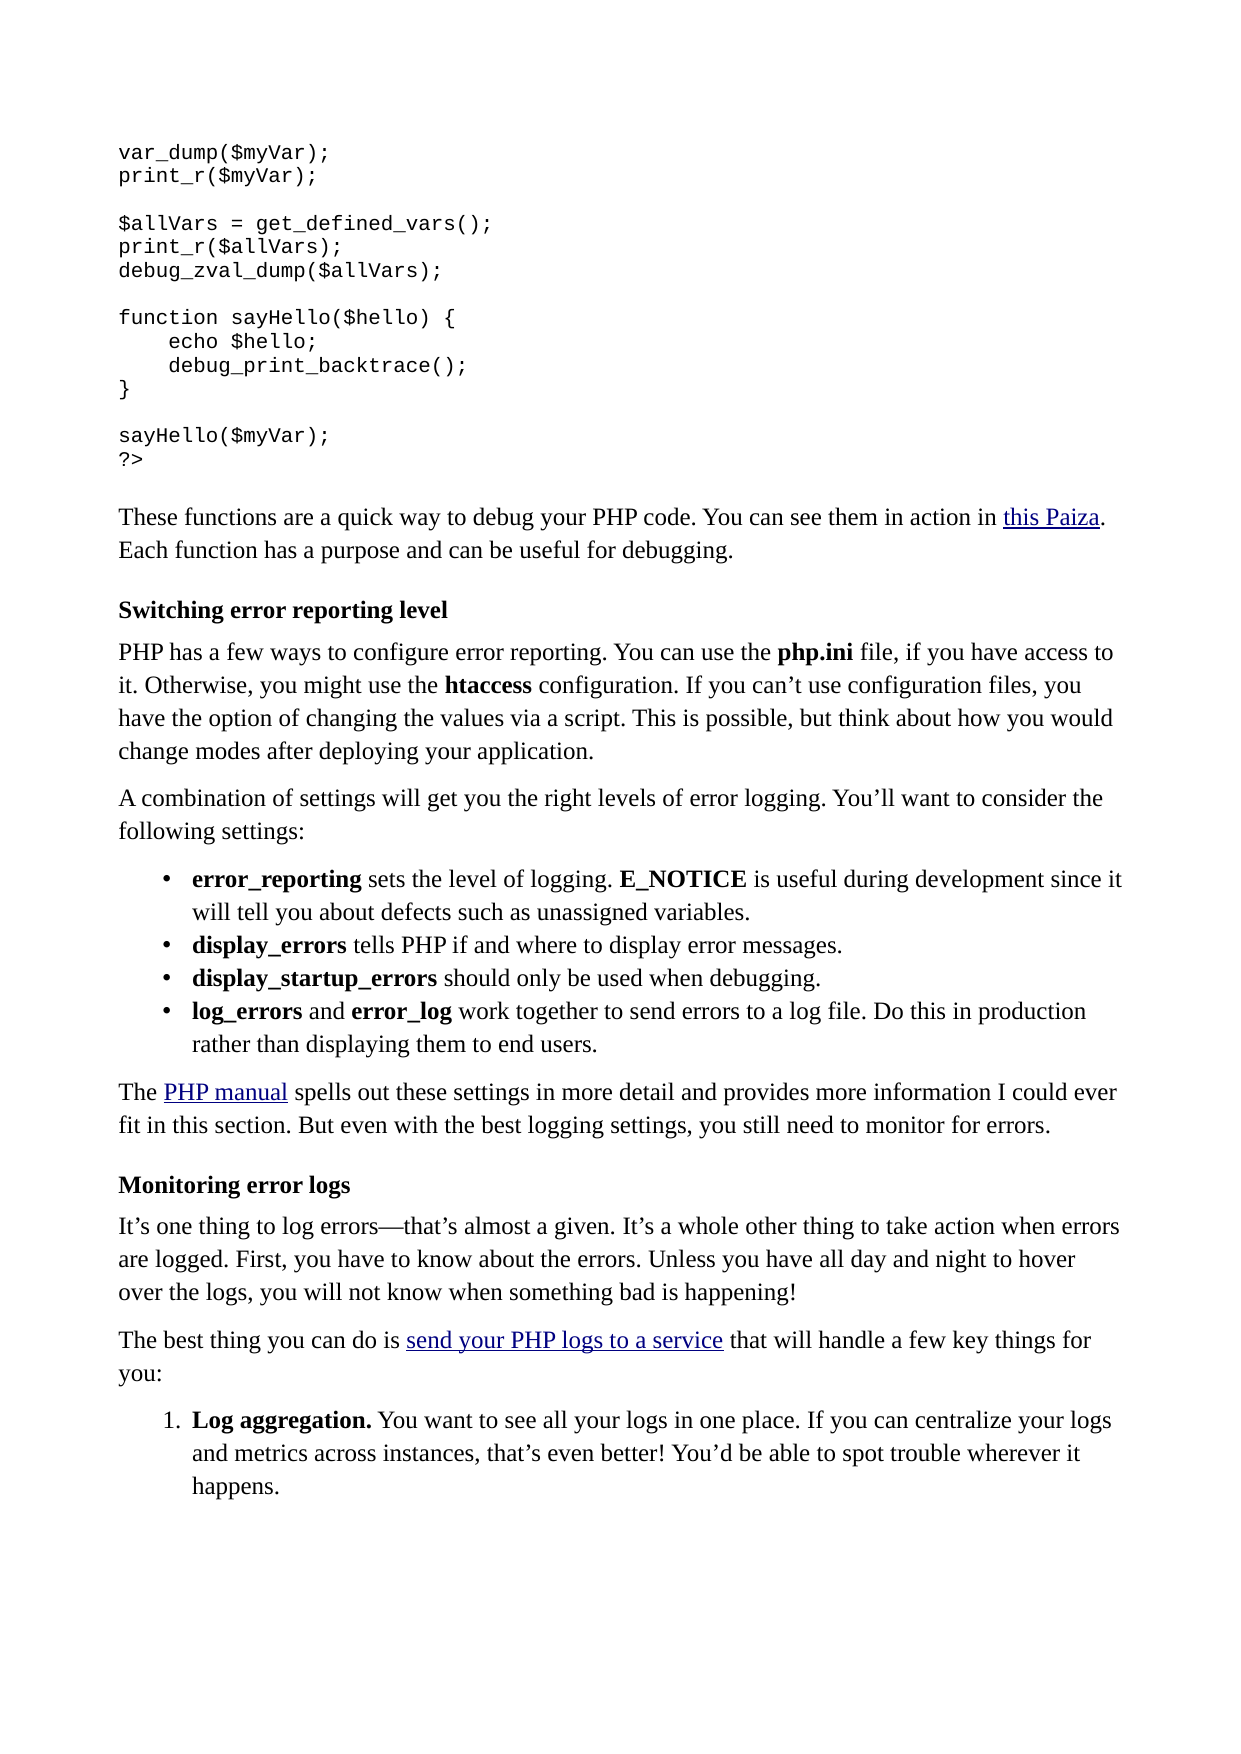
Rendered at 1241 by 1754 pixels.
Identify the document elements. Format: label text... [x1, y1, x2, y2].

list display_errors tells PHP if and where to display error messages. [162, 930, 1122, 959]
text The PHP manual spells out these settings in more detail and provides more information I could ever fit in this section. But even with the best logging settings, you still need to monitor for errors. [118, 1077, 1122, 1138]
text print_r($allVars); [118, 236, 1122, 260]
text function sayHello($hello) { [118, 307, 1122, 331]
text These functions are a quick way to debug your PHP code. You can see them in action in this Paiza. Each function has a purpose and can be useful for debugging. [118, 502, 1122, 564]
text var_dump($myVar); [118, 142, 1122, 165]
subtitle Switching error reporting level [118, 595, 1122, 624]
text } [118, 378, 1122, 402]
text $allVars = get_defined_vars(); [118, 213, 1122, 236]
list display_startup_errors should only be used when debugging. [162, 963, 1122, 992]
list log_errors and error_log work together to send errors to a log file. Do this in production rather than displaying them to end users. [162, 996, 1122, 1058]
text sayHello($myVar); [118, 426, 1122, 449]
list error_reporting sets the level of logging. E_NOTICE is useful during development since it will tell you about defects such as unassigned variables. [162, 864, 1122, 926]
text The best thing you can do is send your PHP logs to a service that will handle a few key things for you: [118, 1325, 1122, 1386]
text A combination of settings will get you the right levels of error logging. You’ll want to consider the following settings: [118, 783, 1122, 845]
text debug_zval_dump($allVars); [118, 260, 1122, 284]
text debug_print_backtrace(); [118, 354, 1122, 378]
text echo $hello; [118, 331, 1122, 354]
text PHP has a few ways to configure error reporting. You can use the php.ini file, if you have access to it. Otherwise, you might use the htaccess configuration. If you can’t use configuration files, you have the option of changing the values via a script. This is possible, but think about how you would change modes after deploying your application. [118, 637, 1122, 764]
list Log aggregation. You want to see all your logs in one place. If you can centralize your logs and metrics across instances, that’s even better! You’d be able to spot trouble wherever it happens. [162, 1405, 1122, 1500]
subtitle Monitoring error logs [118, 1170, 1122, 1198]
text It’s one thing to log errors—that’s almost a given. It’s a whole other thing to take action when errors are logged. First, you have to know about the errors. Unless you have all day and night to hover over the logs, you will not know when something bad is happening! [118, 1211, 1122, 1306]
text ?> [118, 449, 1122, 473]
text print_r($myVar); [118, 165, 1122, 189]
